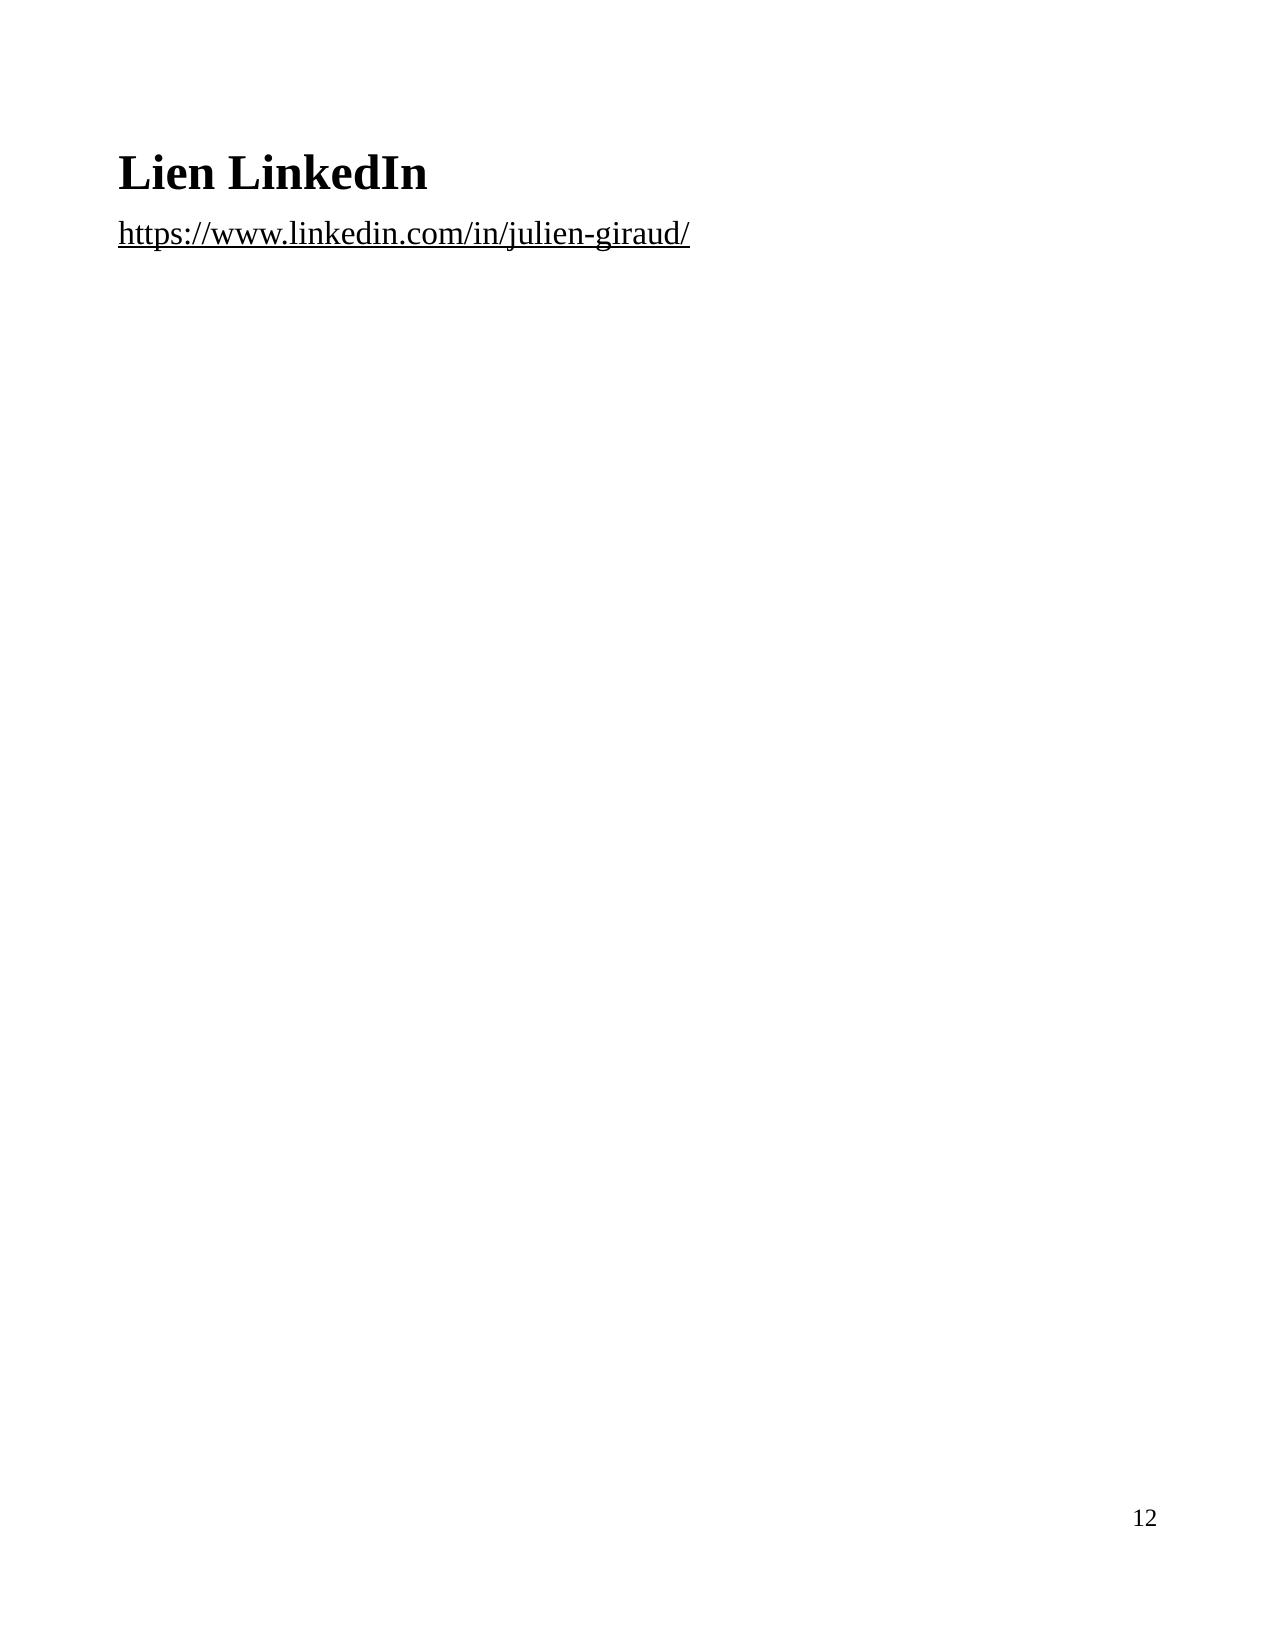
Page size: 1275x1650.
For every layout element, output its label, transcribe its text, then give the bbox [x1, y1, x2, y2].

subtitle Lien LinkedIn [118, 143, 1157, 201]
text https://www.linkedin.com/in/julien-giraud/ [118, 213, 1157, 251]
